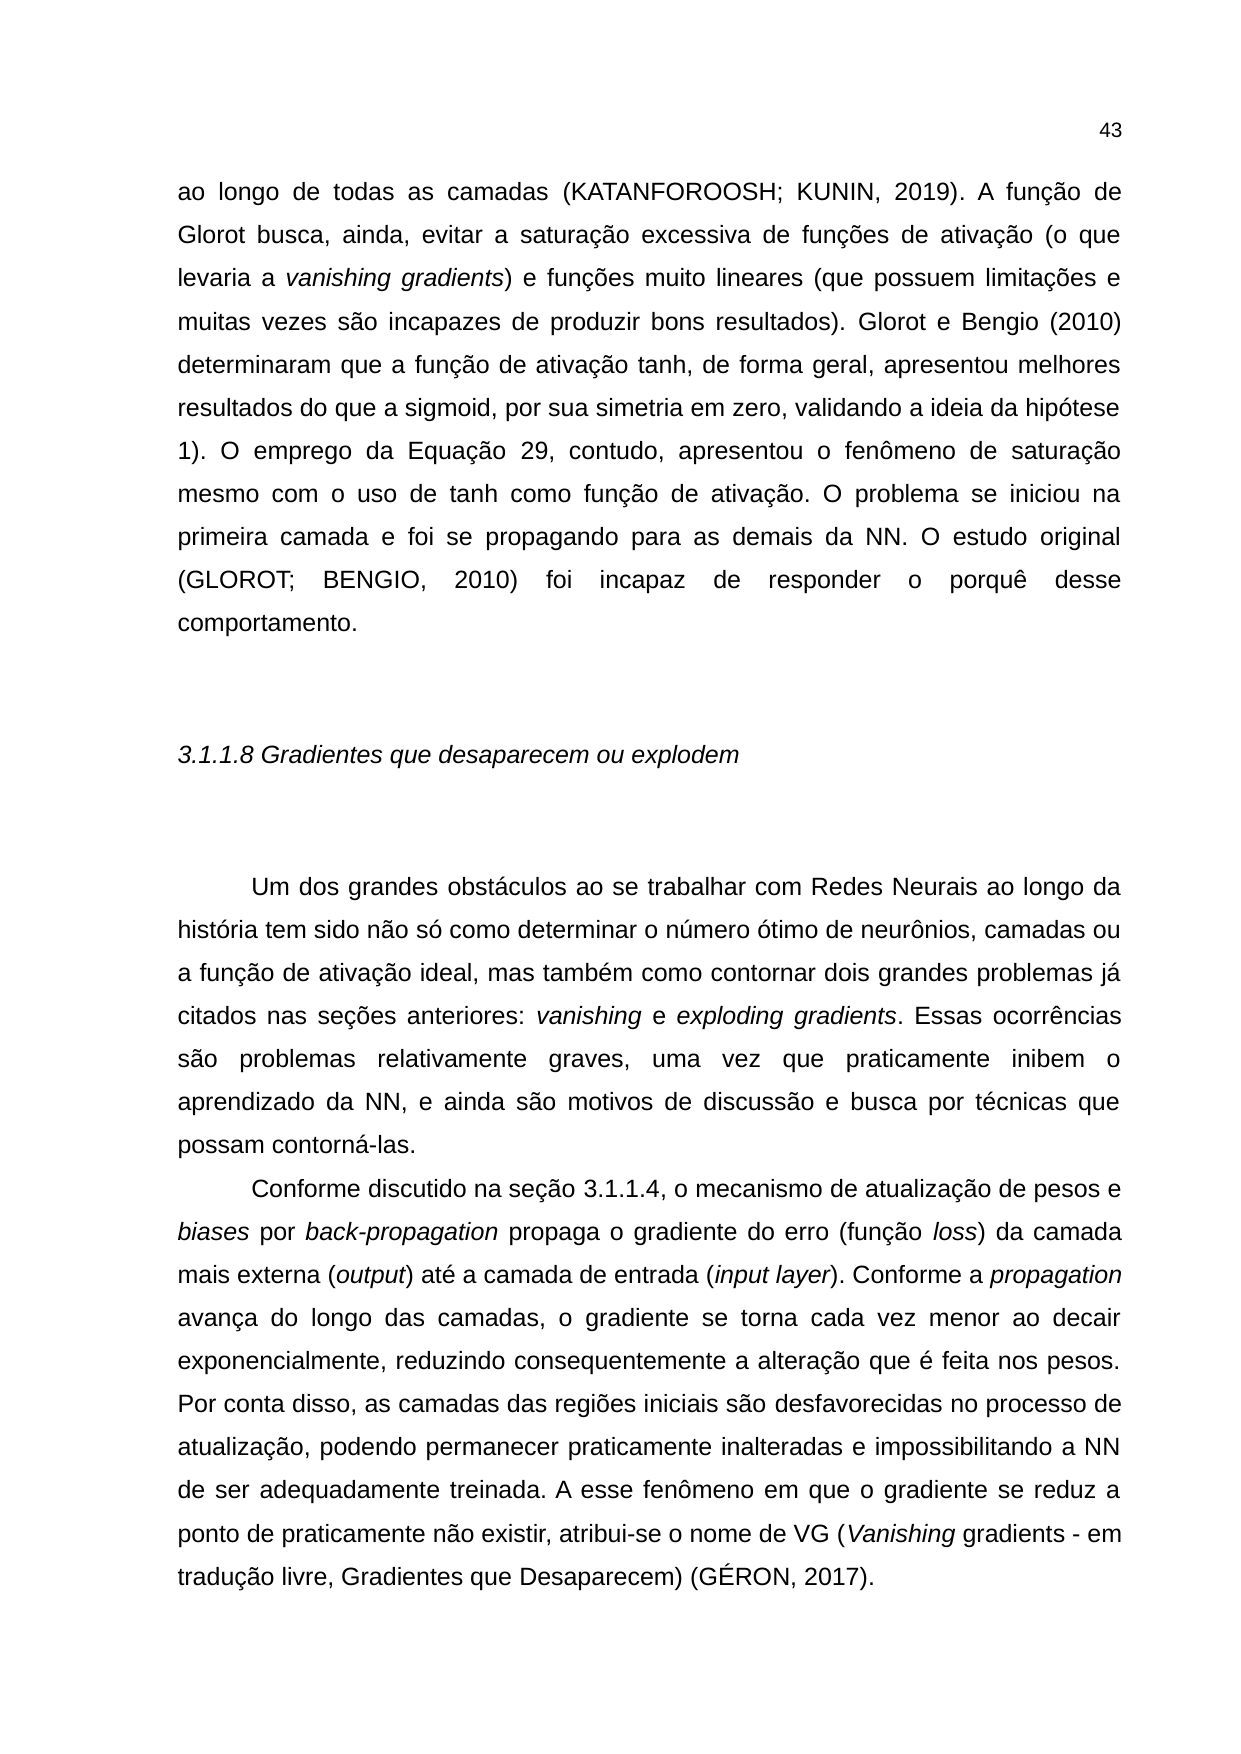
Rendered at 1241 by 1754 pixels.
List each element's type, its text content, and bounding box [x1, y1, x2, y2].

text Conforme discutido na seção 3.1.1.4, o mecanismo de atualização de pesos e biases por back-propagation propaga o gradiente do erro (função loss) da camada mais externa (output) até a camada de entrada (input layer). Conforme a propagation avança do longo das camadas, o gradiente se torna cada vez menor ao decair exponencialmente, reduzindo consequentemente a alteração que é feita nos pesos. Por conta disso, as camadas das regiões iniciais são desfavorecidas no processo de atualização, podendo permanecer praticamente inalteradas e impossibilitando a NN de ser adequadamente treinada. A esse fenômeno em que o gradiente se reduz a ponto de praticamente não existir, atribui-se o nome de VG (Vanishing gradients - em tradução livre, Gradientes que Desaparecem) (GÉRON, 2017). [177, 1173, 1122, 1590]
subtitle Gradientes que desaparecem ou explodem [177, 740, 1122, 769]
text ao longo de todas as camadas (KATANFOROOSH; KUNIN, 2019). A função de Glorot busca, ainda, evitar a saturação excessiva de funções de ativação (o que levaria a vanishing gradients) e funções muito lineares (que possuem limitações e muitas vezes são incapazes de produzir bons resultados). Glorot e Bengio (2010) determinaram que a função de ativação tanh, de forma geral, apresentou melhores resultados do que a sigmoid, por sua simetria em zero, validando a ideia da hipótese 1). O emprego da Equação 29, contudo, apresentou o fenômeno de saturação mesmo com o uso de tanh como função de ativação. O problema se iniciou na primeira camada e foi se propagando para as demais da NN. O estudo original (GLOROT; BENGIO, 2010) foi incapaz de responder o porquê desse comportamento. [177, 177, 1122, 637]
text Um dos grandes obstáculos ao se trabalhar com Redes Neurais ao longo da história tem sido não só como determinar o número ótimo de neurônios, camadas ou a função de ativação ideal, mas também como contornar dois grandes problemas já citados nas seções anteriores: vanishing e exploding gradients. Essas ocorrências são problemas relativamente graves, uma vez que praticamente inibem o aprendizado da NN, e ainda são motivos de discussão e busca por técnicas que possam contorná-las. [177, 872, 1122, 1159]
